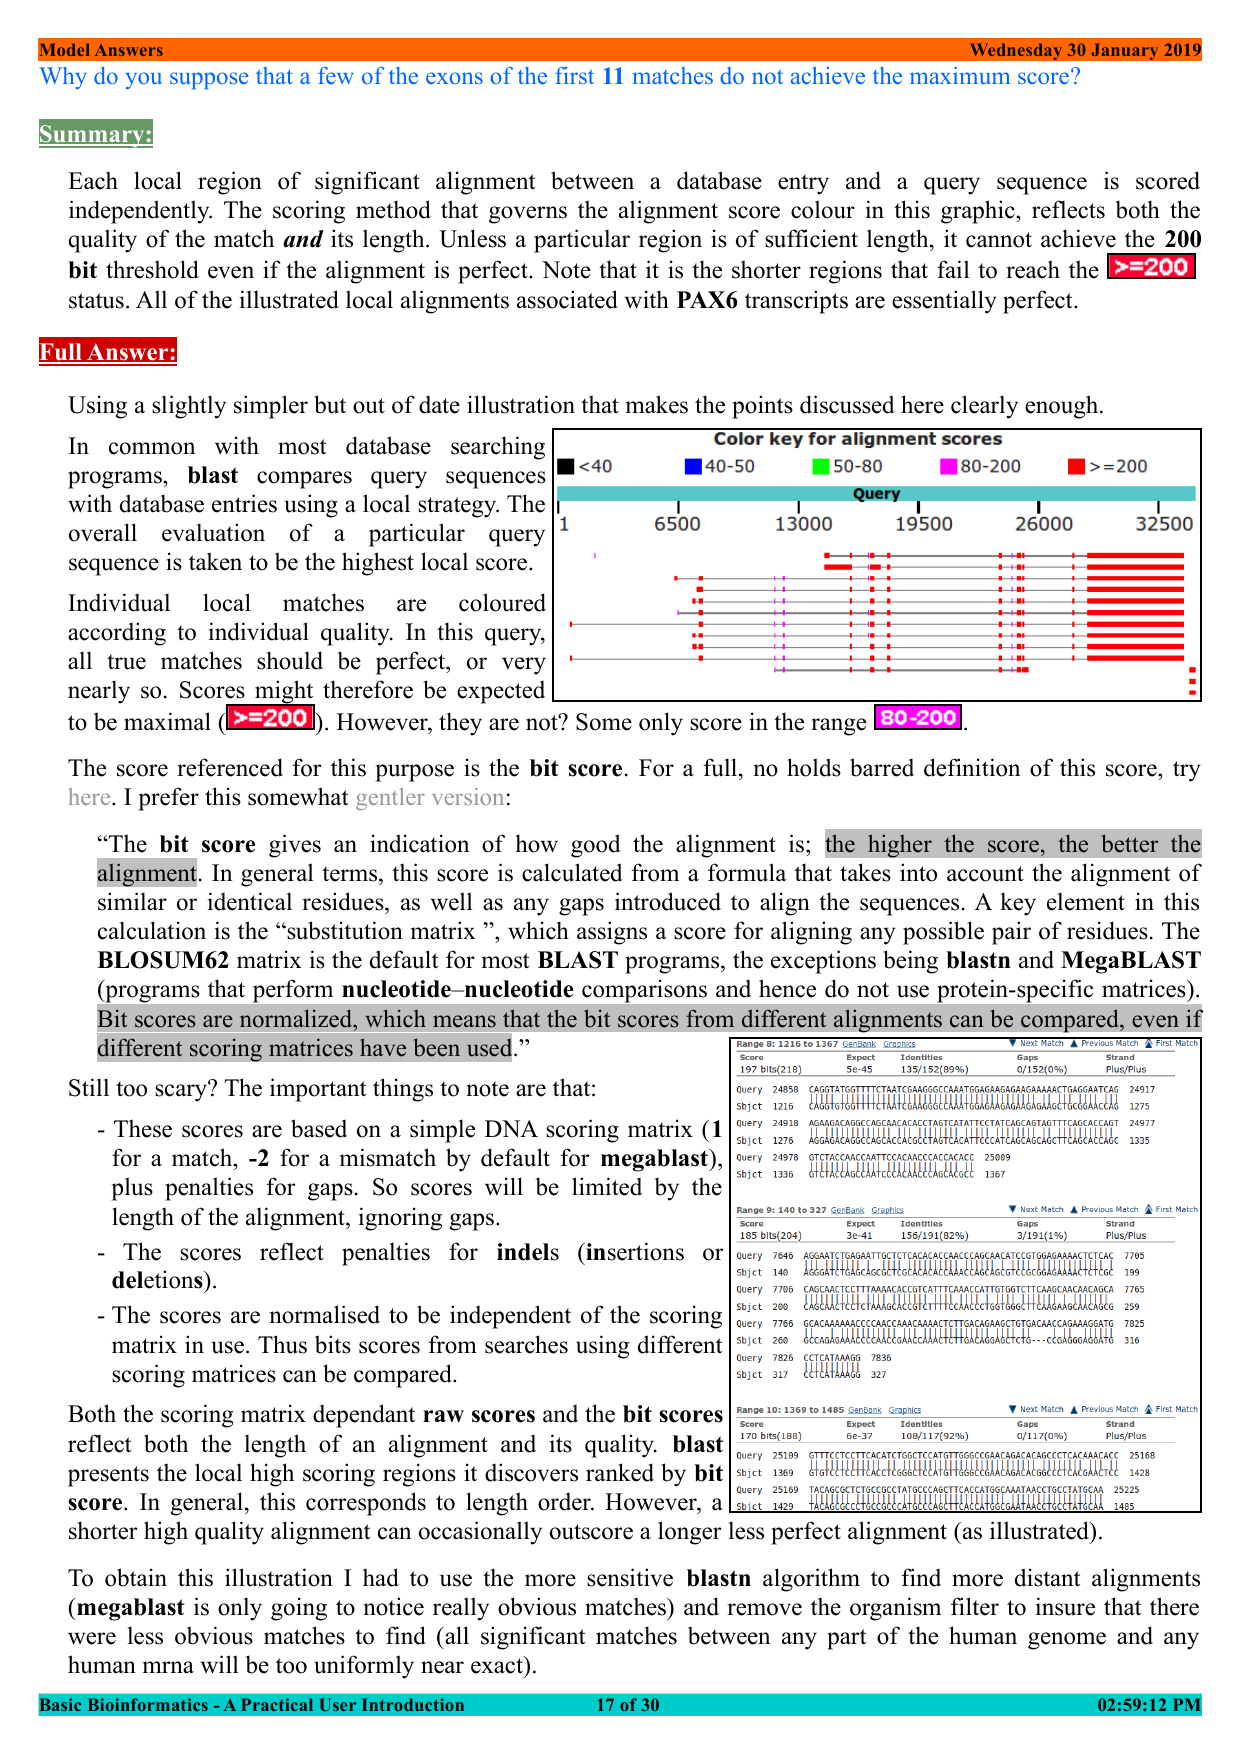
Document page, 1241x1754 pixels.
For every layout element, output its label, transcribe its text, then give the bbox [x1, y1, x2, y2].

text Full Answer: [38, 337, 1202, 366]
text The score referenced for this purpose is the bit score. For a full, no holds barred definition of this score, try here. I prefer this somewhat gentler version: [68, 753, 1202, 811]
picture [731, 1039, 1200, 1511]
text Both the scoring matrix dependant raw scores and the bit scores reflect both the length of an alignment and its quality. blast presents the local high scoring regions it discovers ranked by bit score. In general, this corresponds to length order. However, a shorter high quality alignment can occasionally outscore a longer less perfect alignment (as illustrated). [68, 1399, 1202, 1545]
text - The scores reflect penalties for indels (insertions or deletions). [97, 1236, 729, 1294]
picture [876, 706, 960, 728]
text “The bit score gives an indication of how good the alignment is; the higher the score, the better the alignment. In general terms, this score is calculated from a formula that takes into account the alignment of similar or identical residues, as well as any gaps introduced to align the sequences. A key element in this calculation is the “substitution matrix ”, which assigns a score for aligning any possible pair of residues. The BLOSUM62 matrix is the default for most BLAST programs, the exceptions being blastn and MegaBLAST (programs that perform nucleotide–nucleotide comparisons and hence do not use protein-specific matrices). Bit scores are normalized, which means that the bit scores from different alignments can be compared, even if different scoring matrices have been used.” [97, 829, 1202, 1062]
text In common with most database searching programs, blast compares query sequences with database entries using a local strategy. The overall evaluation of a particular query sequence is taken to be the highest local score. [68, 431, 552, 576]
picture [228, 706, 313, 728]
text - These scores are based on a simple DNA scoring matrix (1 for a match, -2 for a mismatch by default for megablast), plus penalties for gaps. So scores will be limited by the length of the alignment, ignoring gaps. [97, 1114, 729, 1230]
text Why do you suppose that a few of the exons of the first 11 matches do not achieve the maximum score? [38, 61, 1202, 89]
picture [1109, 255, 1194, 277]
picture [554, 430, 1200, 700]
text Using a slightly simpler but out of date illustration that makes the points discussed here clearly enough. [68, 390, 1202, 419]
text Individual local matches are coloured according to individual quality. In this query, all true matches should be perfect, or very nearly so. Scores might therefore be expected to be maximal (). However, they are not? Some only score in the range . [68, 588, 1202, 736]
text To obtain this illustration I had to use the more sensitive blastn algorithm to find more distant alignments (megablast is only going to notice really obvious matches) and remove the organism filter to insure that there were less obvious matches to find (all significant matches between any part of the human genome and any human mrna will be too uniformly near exact). [68, 1562, 1202, 1679]
text - The scores are normalised to be independent of the scoring matrix in use. Thus bits scores from searches using different scoring matrices can be compared. [97, 1300, 729, 1388]
text Still too scary? The important things to note are that: [68, 1073, 729, 1102]
text Each local region of significant alignment between a database entry and a query sequence is scored independently. The scoring method that governs the alignment score colour in this graphic, reflects both the quality of the match and its length. Unless a particular region is of sufficient length, it cannot achieve the 200 bit threshold even if the alignment is perfect. Note that it is the shorter regions that fail to reach thestatus. All of the illustrated local alignments associated with PAX6 transcripts are essentially perfect. [68, 166, 1202, 313]
text Summary: [38, 119, 1202, 148]
